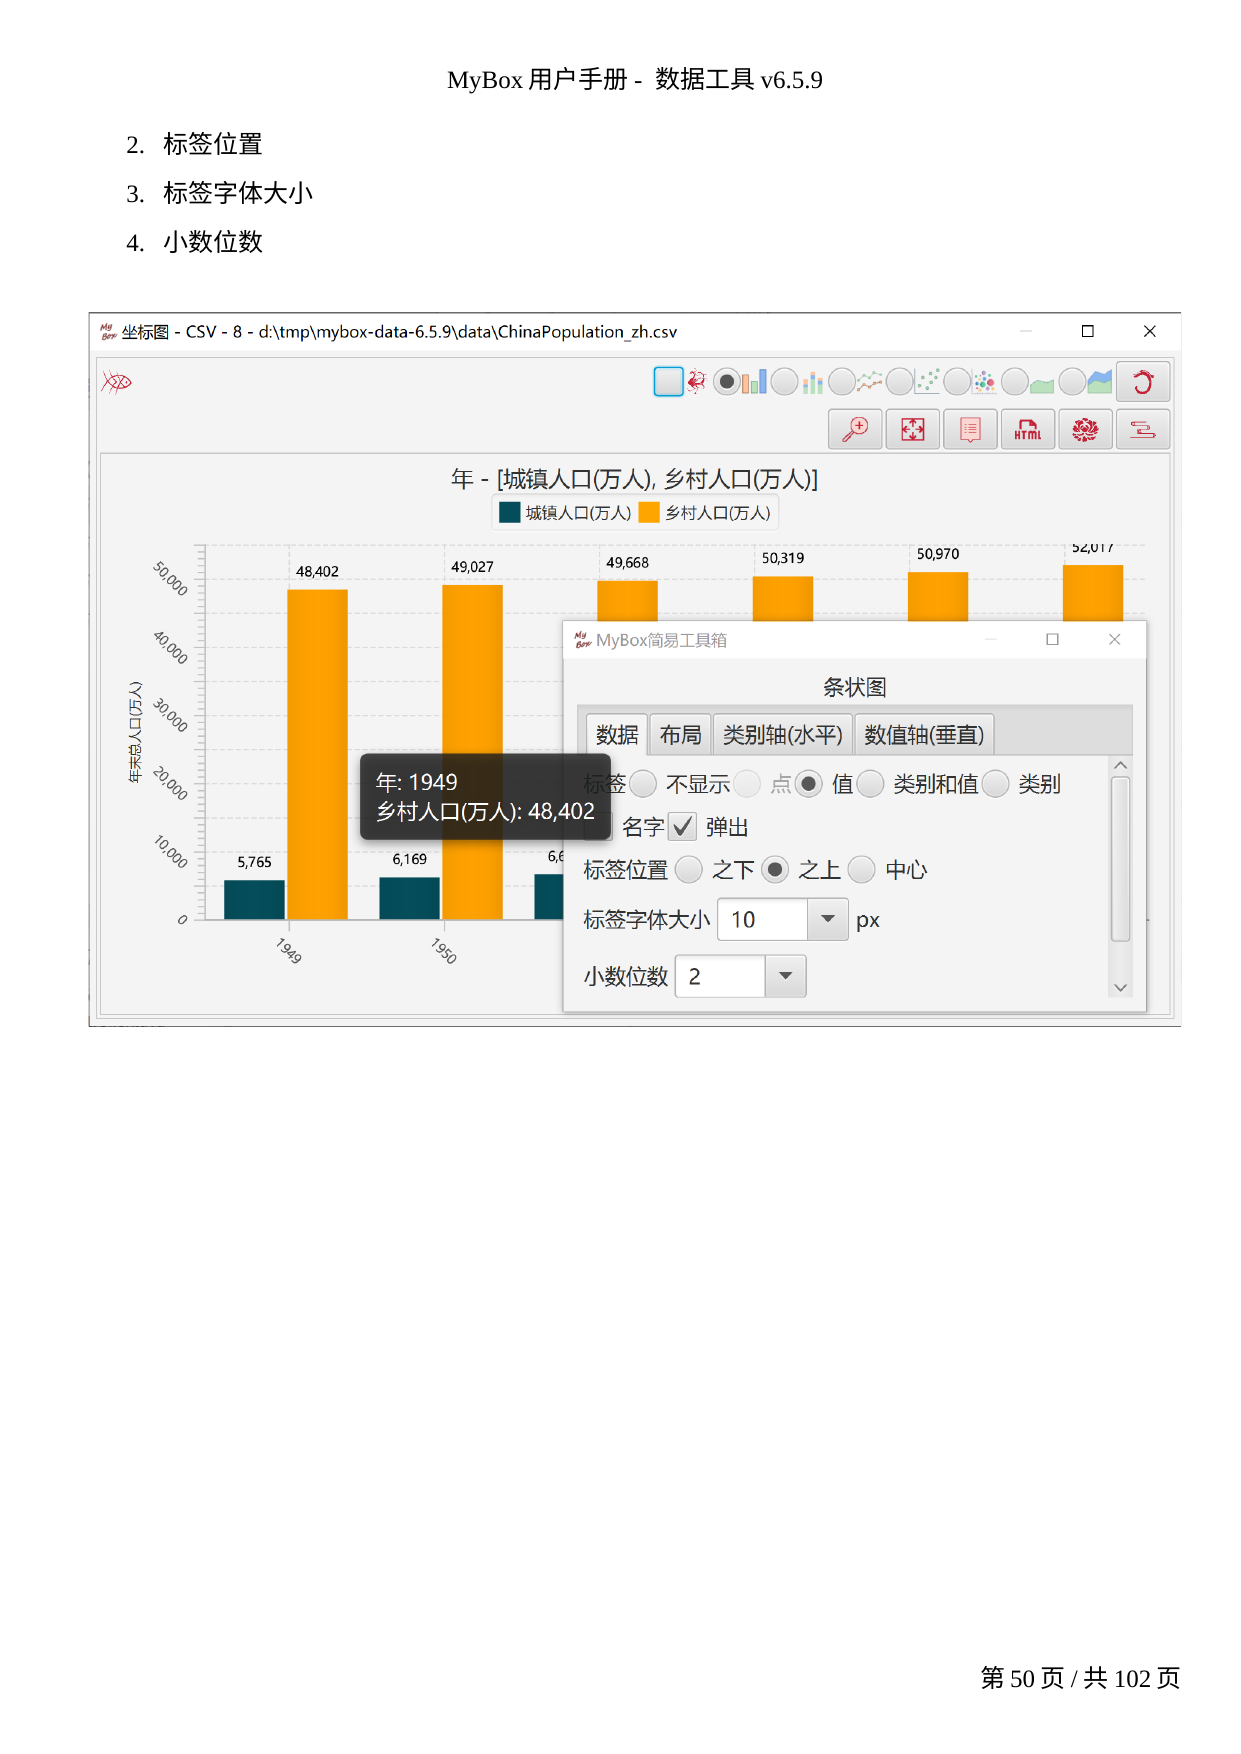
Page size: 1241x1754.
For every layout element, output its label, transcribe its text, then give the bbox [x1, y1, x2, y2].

list 小数位数 [126, 222, 1181, 258]
picture [88, 312, 1182, 1027]
list 标签字体大小 [126, 173, 1181, 210]
list 标签位置 [126, 125, 1181, 161]
